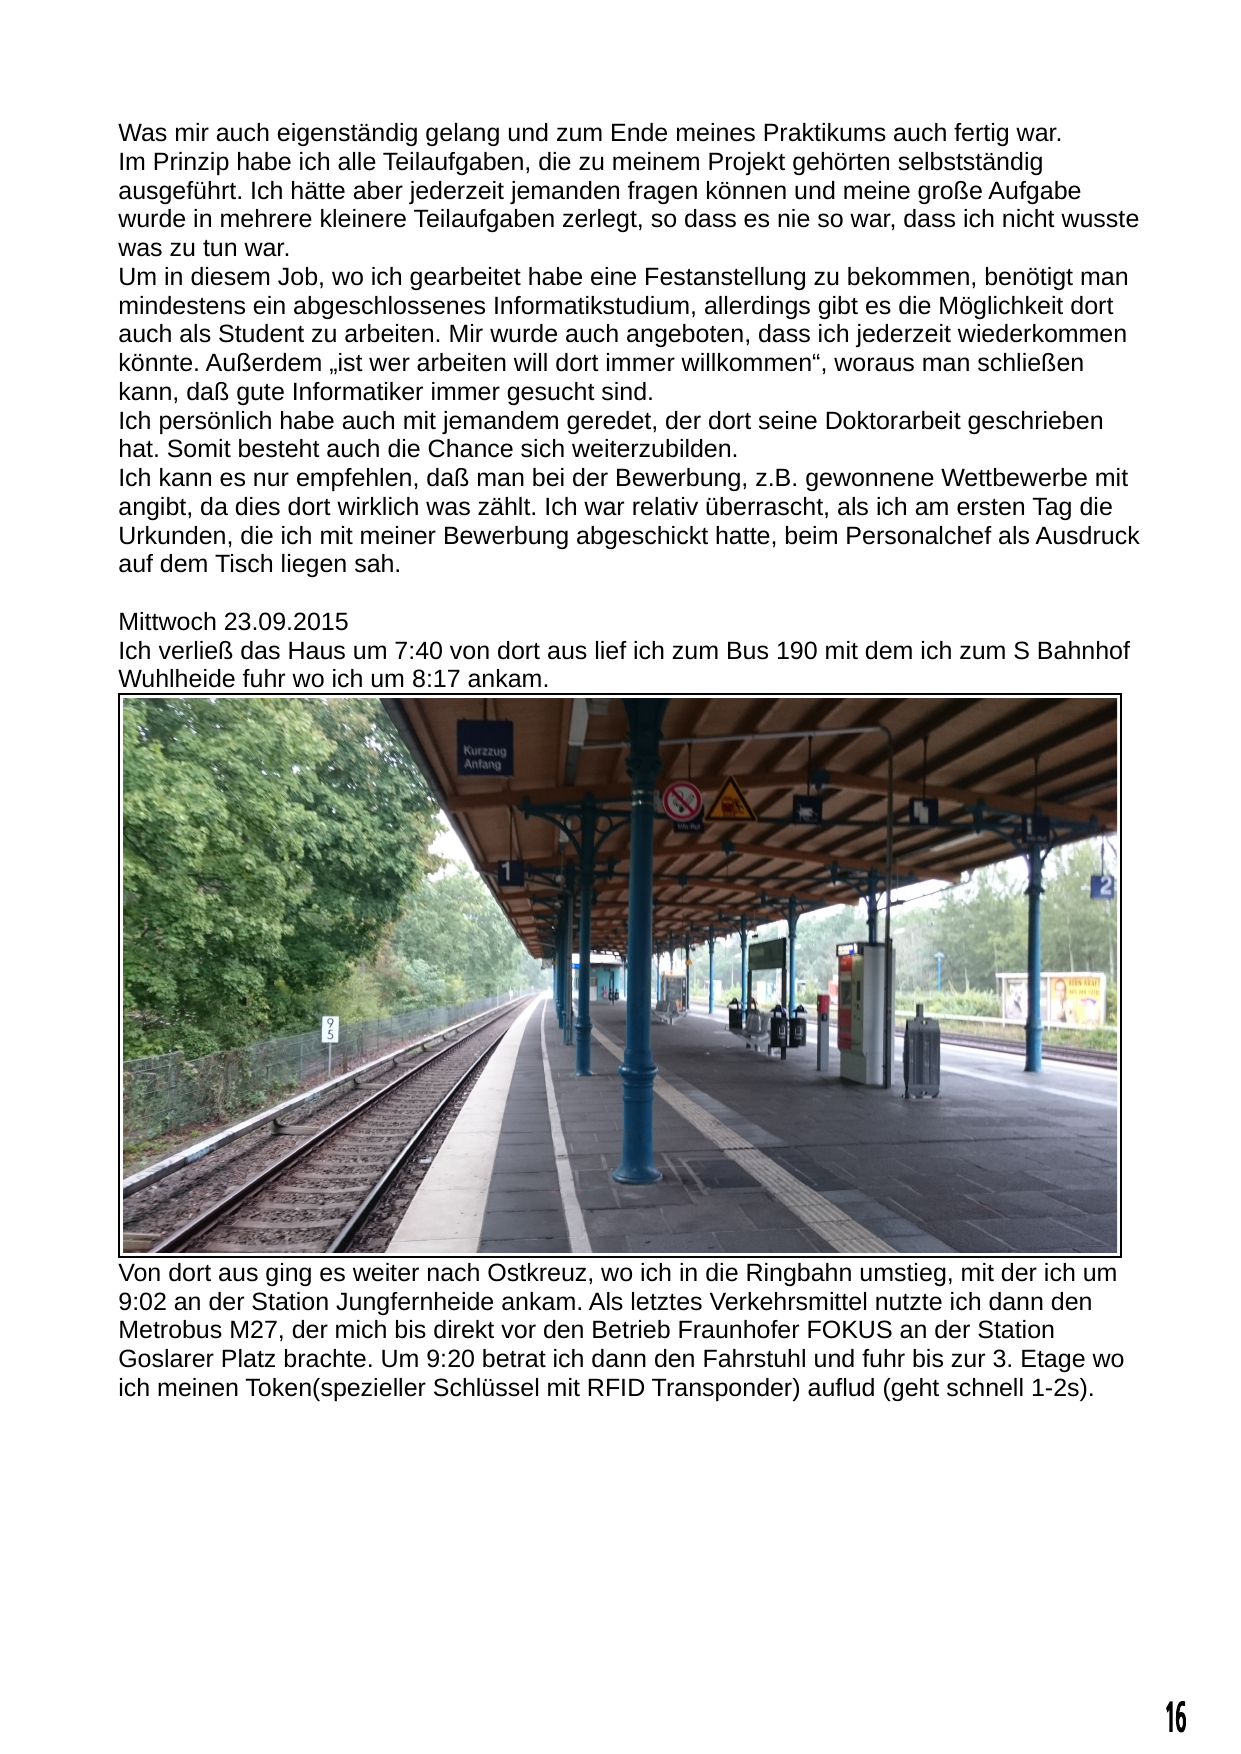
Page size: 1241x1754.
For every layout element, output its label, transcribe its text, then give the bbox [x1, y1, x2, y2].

text Im Prinzip habe ich alle Teilaufgaben, die zu meinem Projekt gehörten selbstständig ausgeführt. Ich hätte aber jederzeit jemanden fragen können und meine große Aufgabe wurde in mehrere kleinere Teilaufgaben zerlegt, so dass es nie so war, dass ich nicht wusste was zu tun war. [118, 147, 1152, 262]
text Ich kann es nur empfehlen, daß man bei der Bewerbung, z.B. gewonnene Wettbewerbe mit angibt, da dies dort wirklich was zählt. Ich war relativ überrascht, als ich am ersten Tag die Urkunden, die ich mit meiner Bewerbung abgeschickt hatte, beim Personalchef als Ausdruck auf dem Tisch liegen sah. [118, 463, 1152, 578]
text Von dort aus ging es weiter nach Ostkreuz, wo ich in die Ringbahn umstieg, mit der ich um 9:02 an der Station Jungfernheide ankam. Als letztes Verkehrsmittel nutzte ich dann den Metrobus M27, der mich bis direkt vor den Betrieb Fraunhofer FOKUS an der Station Goslarer Platz brachte. Um 9:20 betrat ich dann den Fahrstuhl und fuhr bis zur 3. Etage wo ich meinen Token(spezieller Schlüssel mit RFID Transponder) auflud (geht schnell 1-2s). [118, 693, 1152, 1402]
text Ich verließ das Haus um 7:40 von dort aus lief ich zum Bus 190 mit dem ich zum S Bahnhof Wuhlheide fuhr wo ich um 8:17 ankam. [118, 636, 1152, 693]
text Ich persönlich habe auch mit jemandem geredet, der dort seine Doktorarbeit geschrieben hat. Somit besteht auch die Chance sich weiterzubilden. [118, 406, 1152, 463]
text Was mir auch eigenständig gelang und zum Ende meines Praktikums auch fertig war. [118, 118, 1152, 147]
text Mittwoch 23.09.2015 [118, 607, 1152, 636]
text Um in diesem Job, wo ich gearbeitet habe eine Festanstellung zu bekommen, benötigt man mindestens ein abgeschlossenes Informatikstudium, allerdings gibt es die Möglichkeit dort auch als Student zu arbeiten. Mir wurde auch angeboten, dass ich jederzeit wiederkommen könnte. Außerdem „ist wer arbeiten will dort immer willkommen“, woraus man schließen kann, daß gute Informatiker immer gesucht sind. [118, 262, 1152, 406]
picture [123, 698, 1118, 1253]
